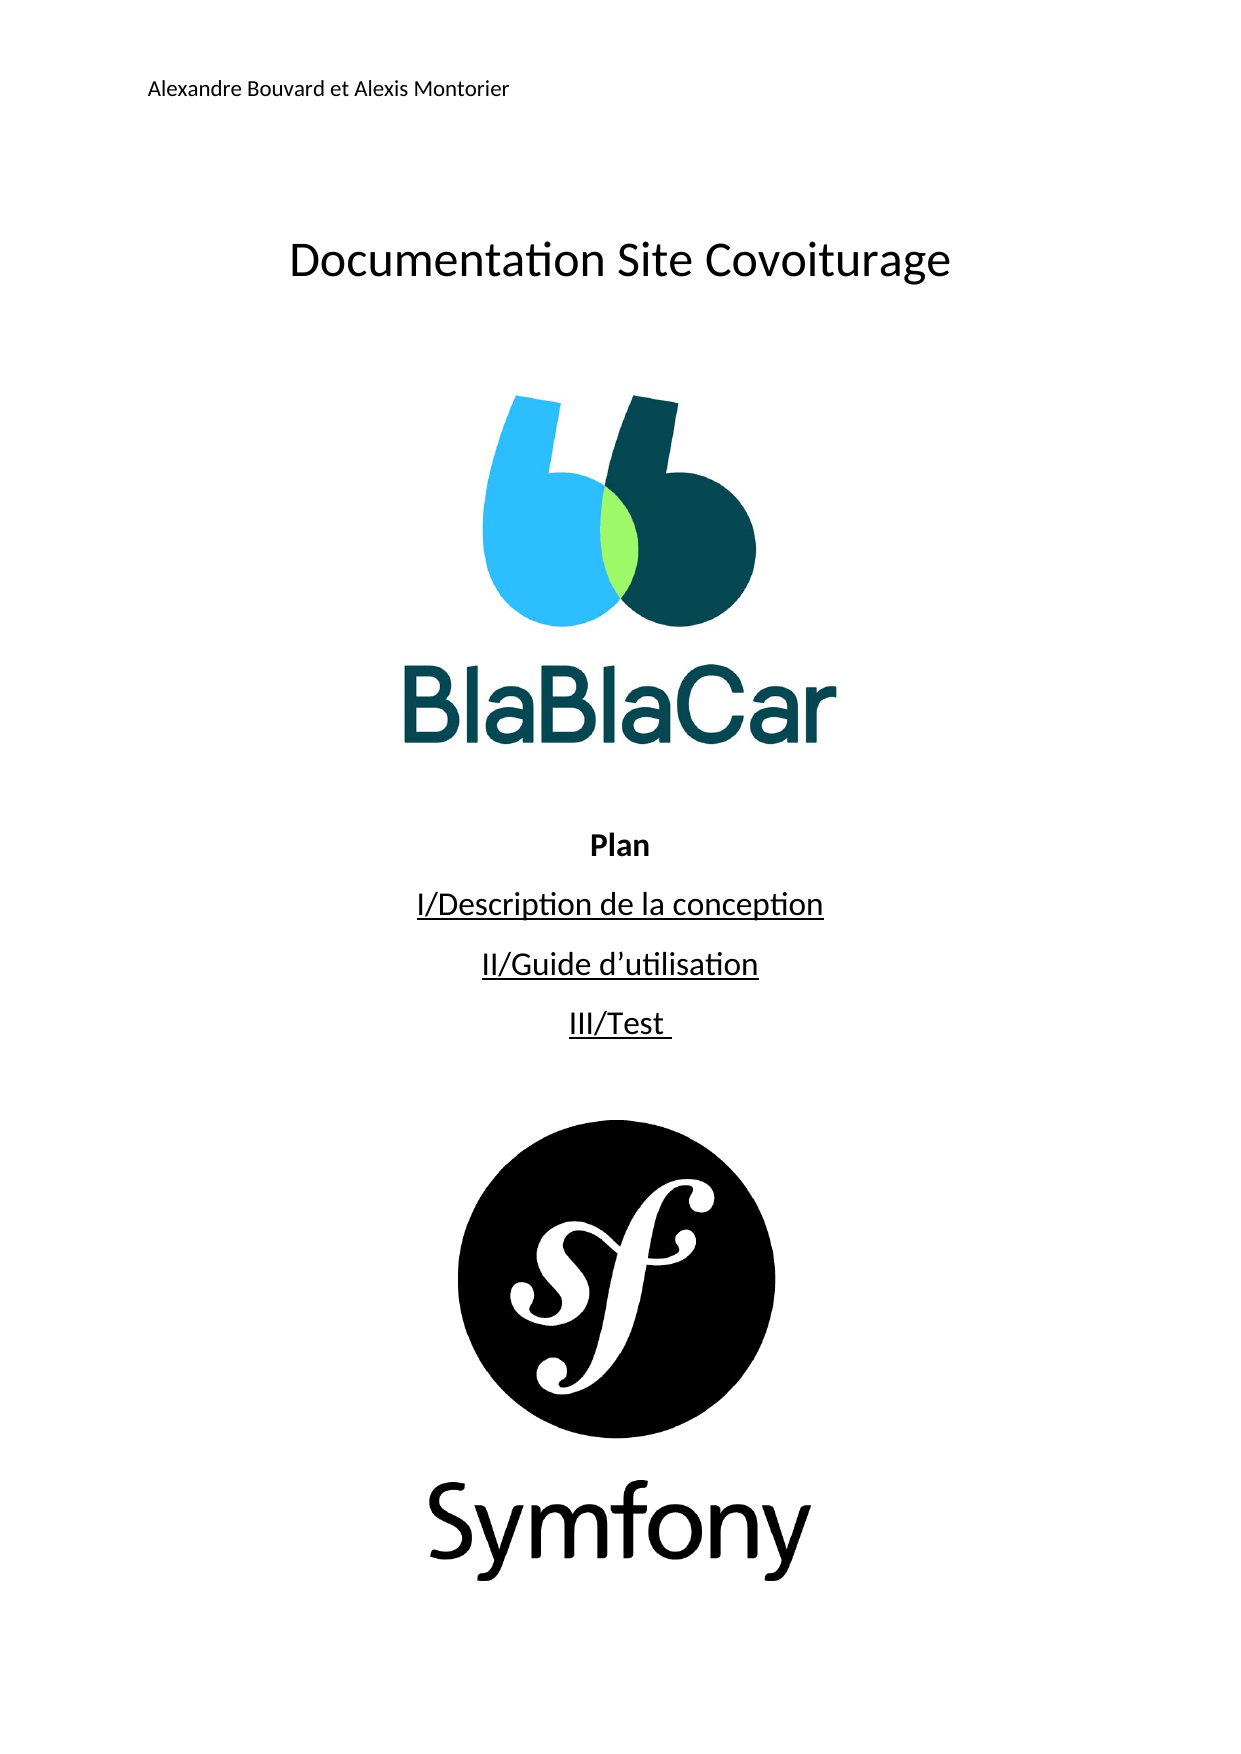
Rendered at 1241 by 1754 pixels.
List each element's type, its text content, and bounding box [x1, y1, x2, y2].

text Documentation Site Covoiturage [148, 228, 1093, 289]
text Plan [148, 824, 1093, 865]
text III/Test [148, 1002, 1093, 1043]
text I/Description de la conception [148, 883, 1093, 924]
text II/Guide d’utilisation [148, 943, 1093, 983]
